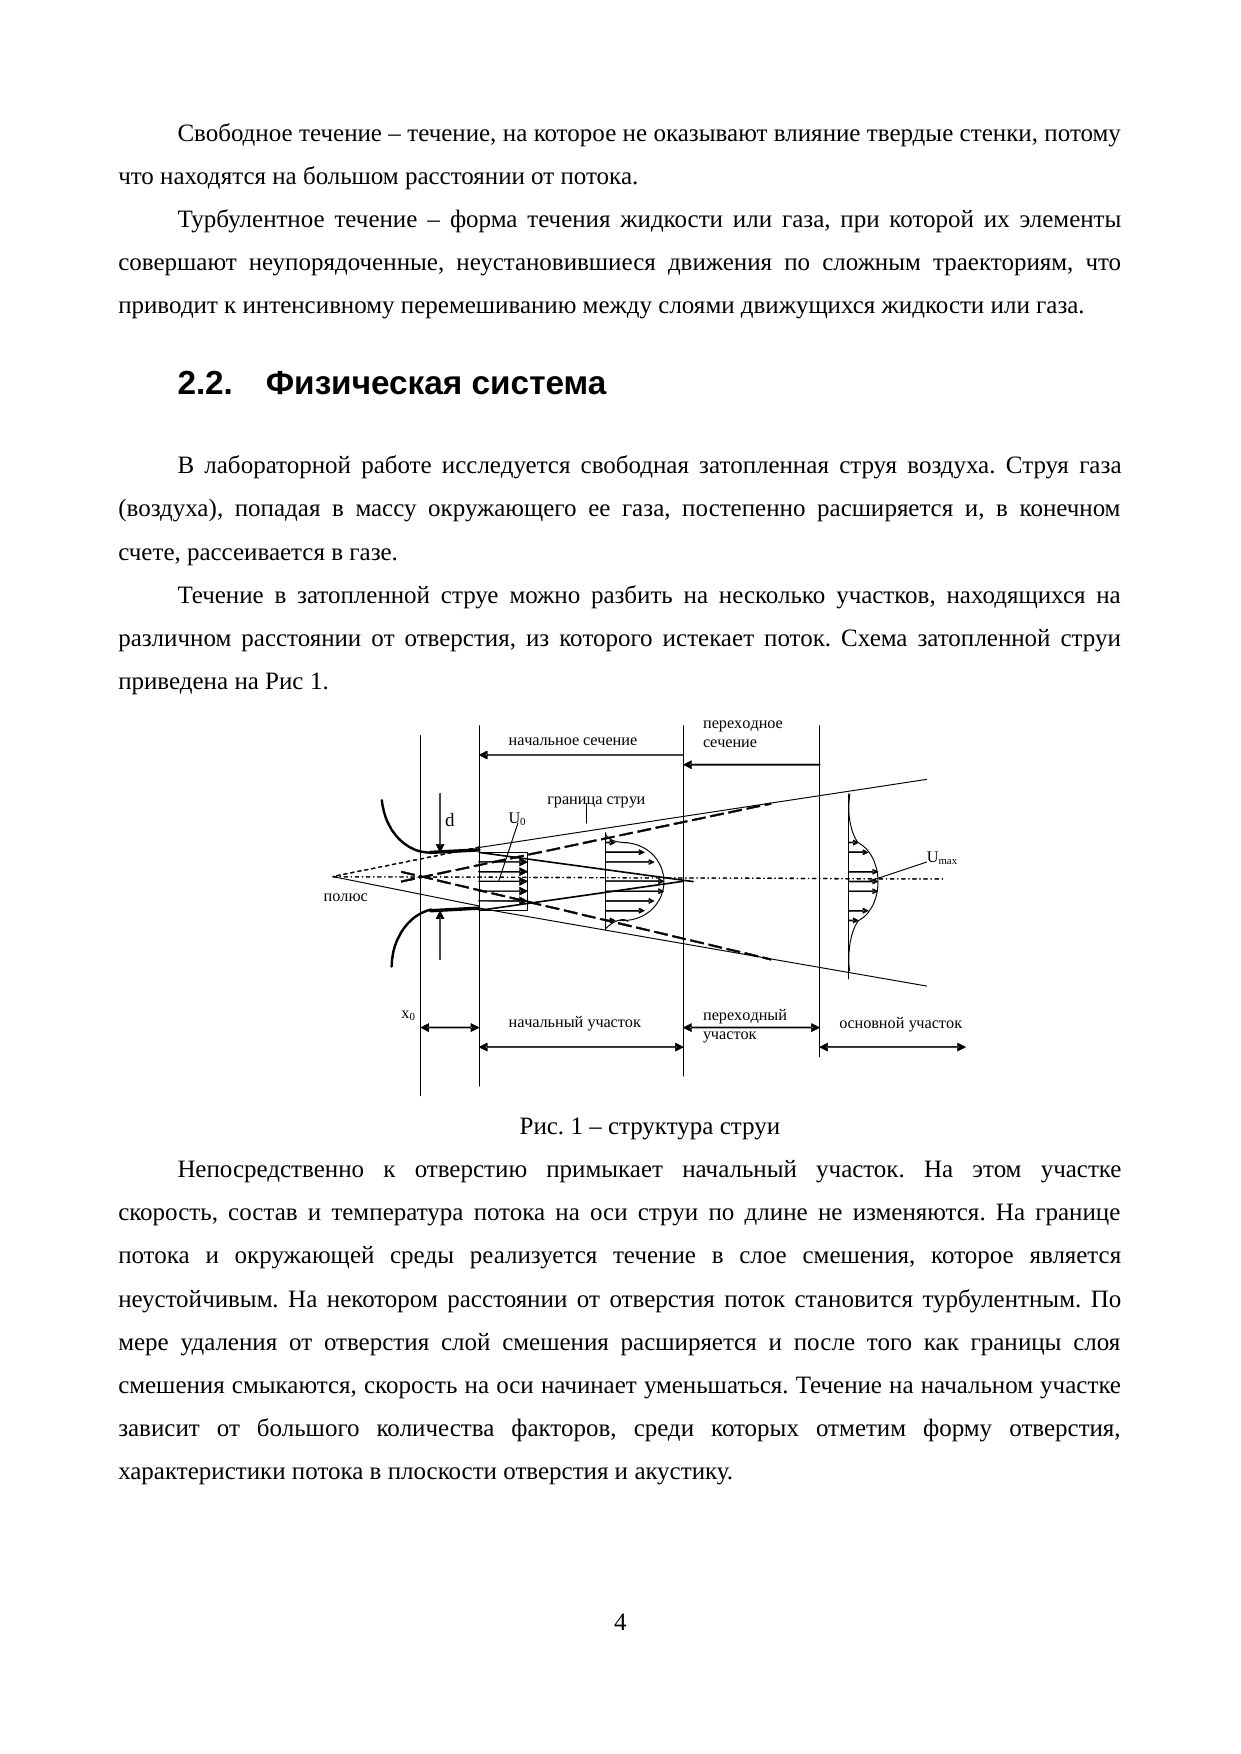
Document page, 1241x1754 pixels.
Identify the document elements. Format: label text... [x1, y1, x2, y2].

text Течение в затопленной струе можно разбить на несколько участков, находящихся на различном расстоянии от отверстия, из которого истекает поток. Схема затопленной струи приведена на Рис 1. [118, 580, 1122, 695]
subtitle Физическая система [118, 363, 1122, 402]
text В лабораторной работе исследуется свободная затопленная струя воздуха. Струя газа (воздуха), попадая в массу окружающего ее газа, постепенно расширяется и, в конечном счете, рассеивается в газе. [118, 450, 1122, 565]
text Непосредственно к отверстию примыкает начальный участок. На этом участке скорость, состав и температура потока на оси струи по длине не изменяются. На границе потока и окружающей среды реализуется течение в слое смешения, которое является неустойчивым. На некотором расстоянии от отверстия поток становится турбулентным. По мере удаления от отверстия слой смешения расширяется и после того как границы слоя смешения смыкаются, скорость на оси начинает уменьшаться. Течение на начальном участке зависит от большого количества факторов, среди которых отметим форму отверстия, характеристики потока в плоскости отверстия и акустику. [118, 1154, 1122, 1485]
text Турбулентное течение – форма течения жидкости или газа, при которой их элементы совершают неупорядоченные, неустановившиеся движения по сложным траекториям, что приводит к интенсивному перемешиванию между слоями движущихся жидкости или газа. [118, 204, 1122, 319]
text Свободное течение – течение, на которое не оказывают влияние твердые стенки, потому что находятся на большом расстоянии от потока. [118, 118, 1122, 190]
text Рис. 1 – структура струи [118, 1111, 1122, 1140]
